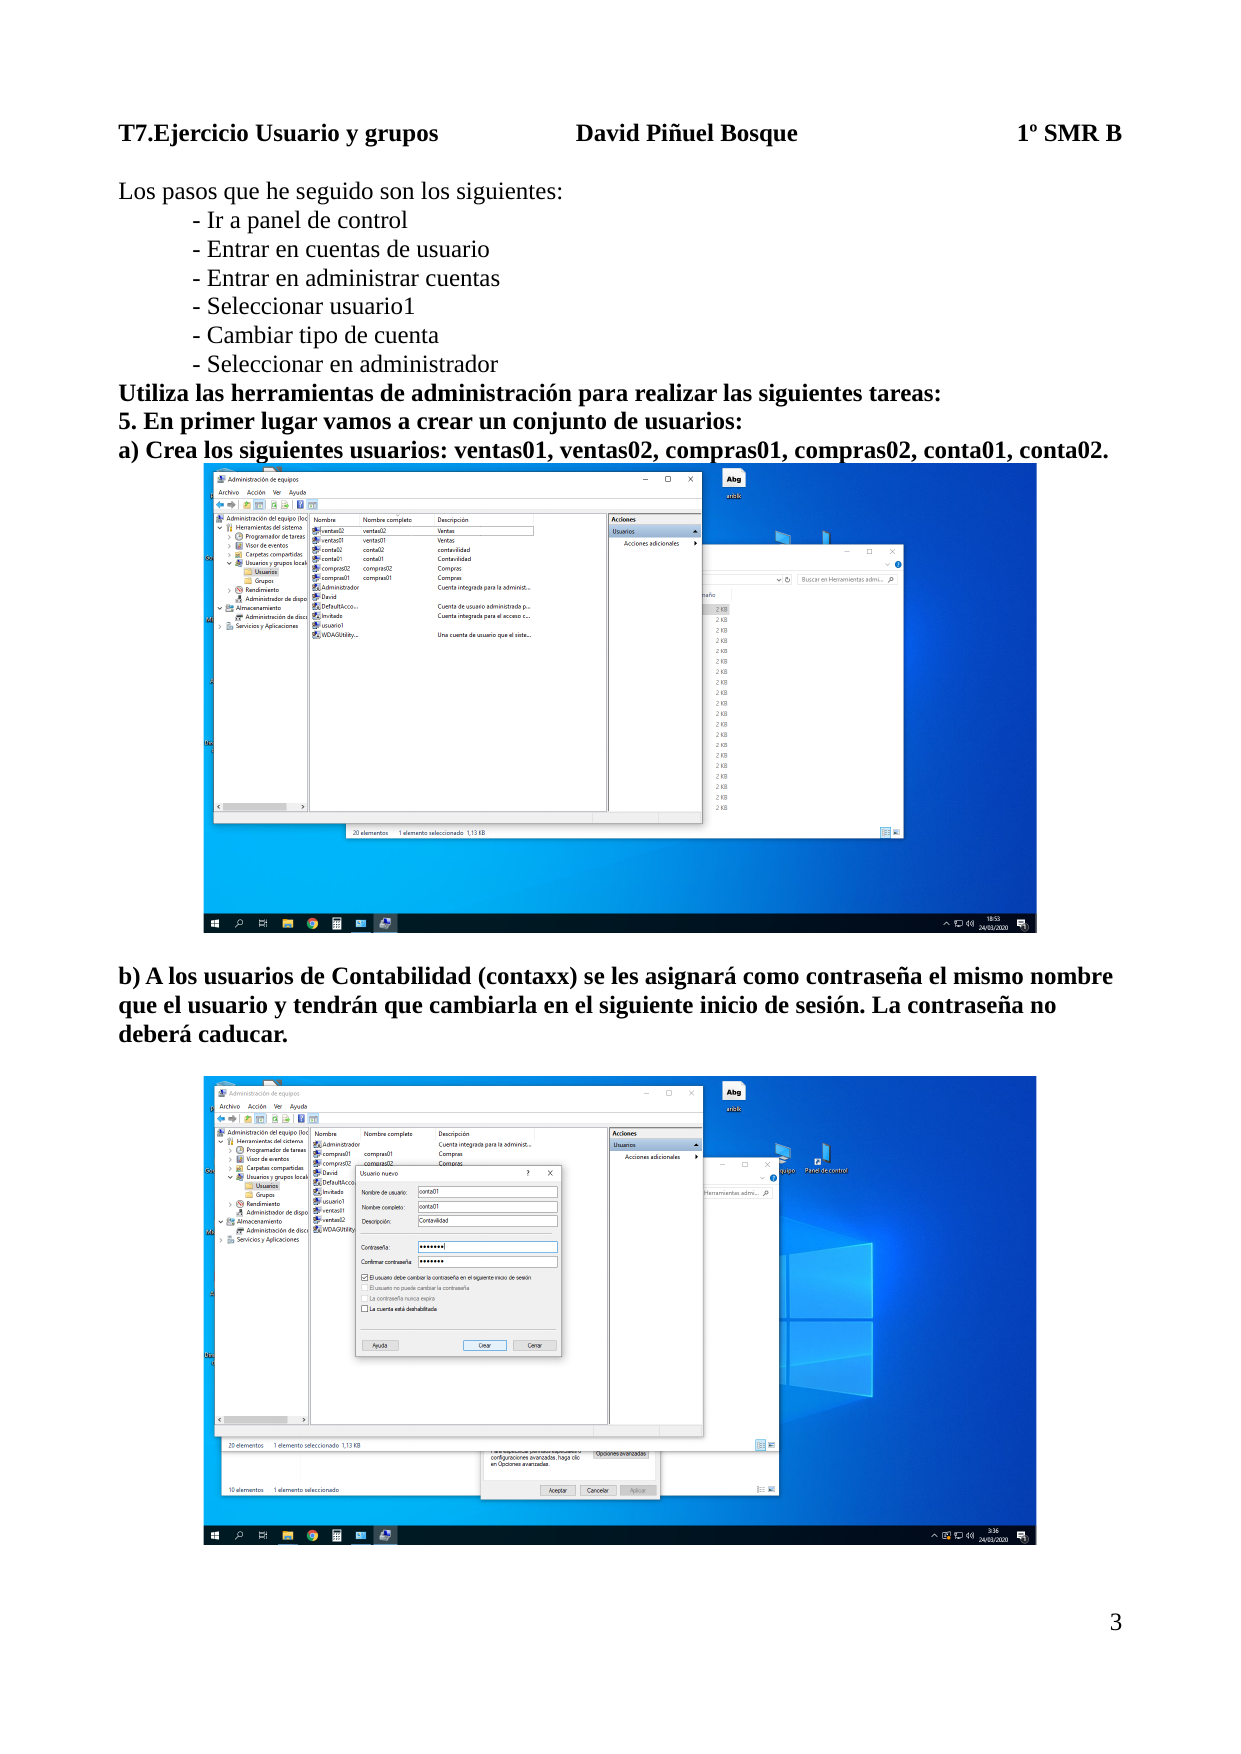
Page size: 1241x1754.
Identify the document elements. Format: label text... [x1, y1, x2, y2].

picture [203, 1076, 1037, 1545]
picture [203, 463, 1037, 933]
text - Ir a panel de control [118, 205, 1122, 234]
text - Entrar en cuentas de usuario [118, 234, 1122, 263]
text - Entrar en administrar cuentas [118, 263, 1122, 291]
text Los pasos que he seguido son los siguientes: [118, 176, 1122, 205]
text Utiliza las herramientas de administración para realizar las siguientes tareas: [118, 378, 1122, 406]
text - Seleccionar usuario1 [118, 291, 1122, 320]
text b) A los usuarios de Contabilidad (contaxx) se les asignará como contraseña el mismo nombre que el usuario y tendrán que cambiarla en el siguiente inicio de sesión. La contraseña no deberá caducar. [118, 961, 1122, 1047]
text 5. En primer lugar vamos a crear un conjunto de usuarios: [118, 406, 1122, 435]
text a) Crea los siguientes usuarios: ventas01, ventas02, compras01, compras02, conta01, conta02. [118, 435, 1122, 464]
text - Cambiar tipo de cuenta [118, 320, 1122, 349]
text - Seleccionar en administrador [118, 349, 1122, 378]
